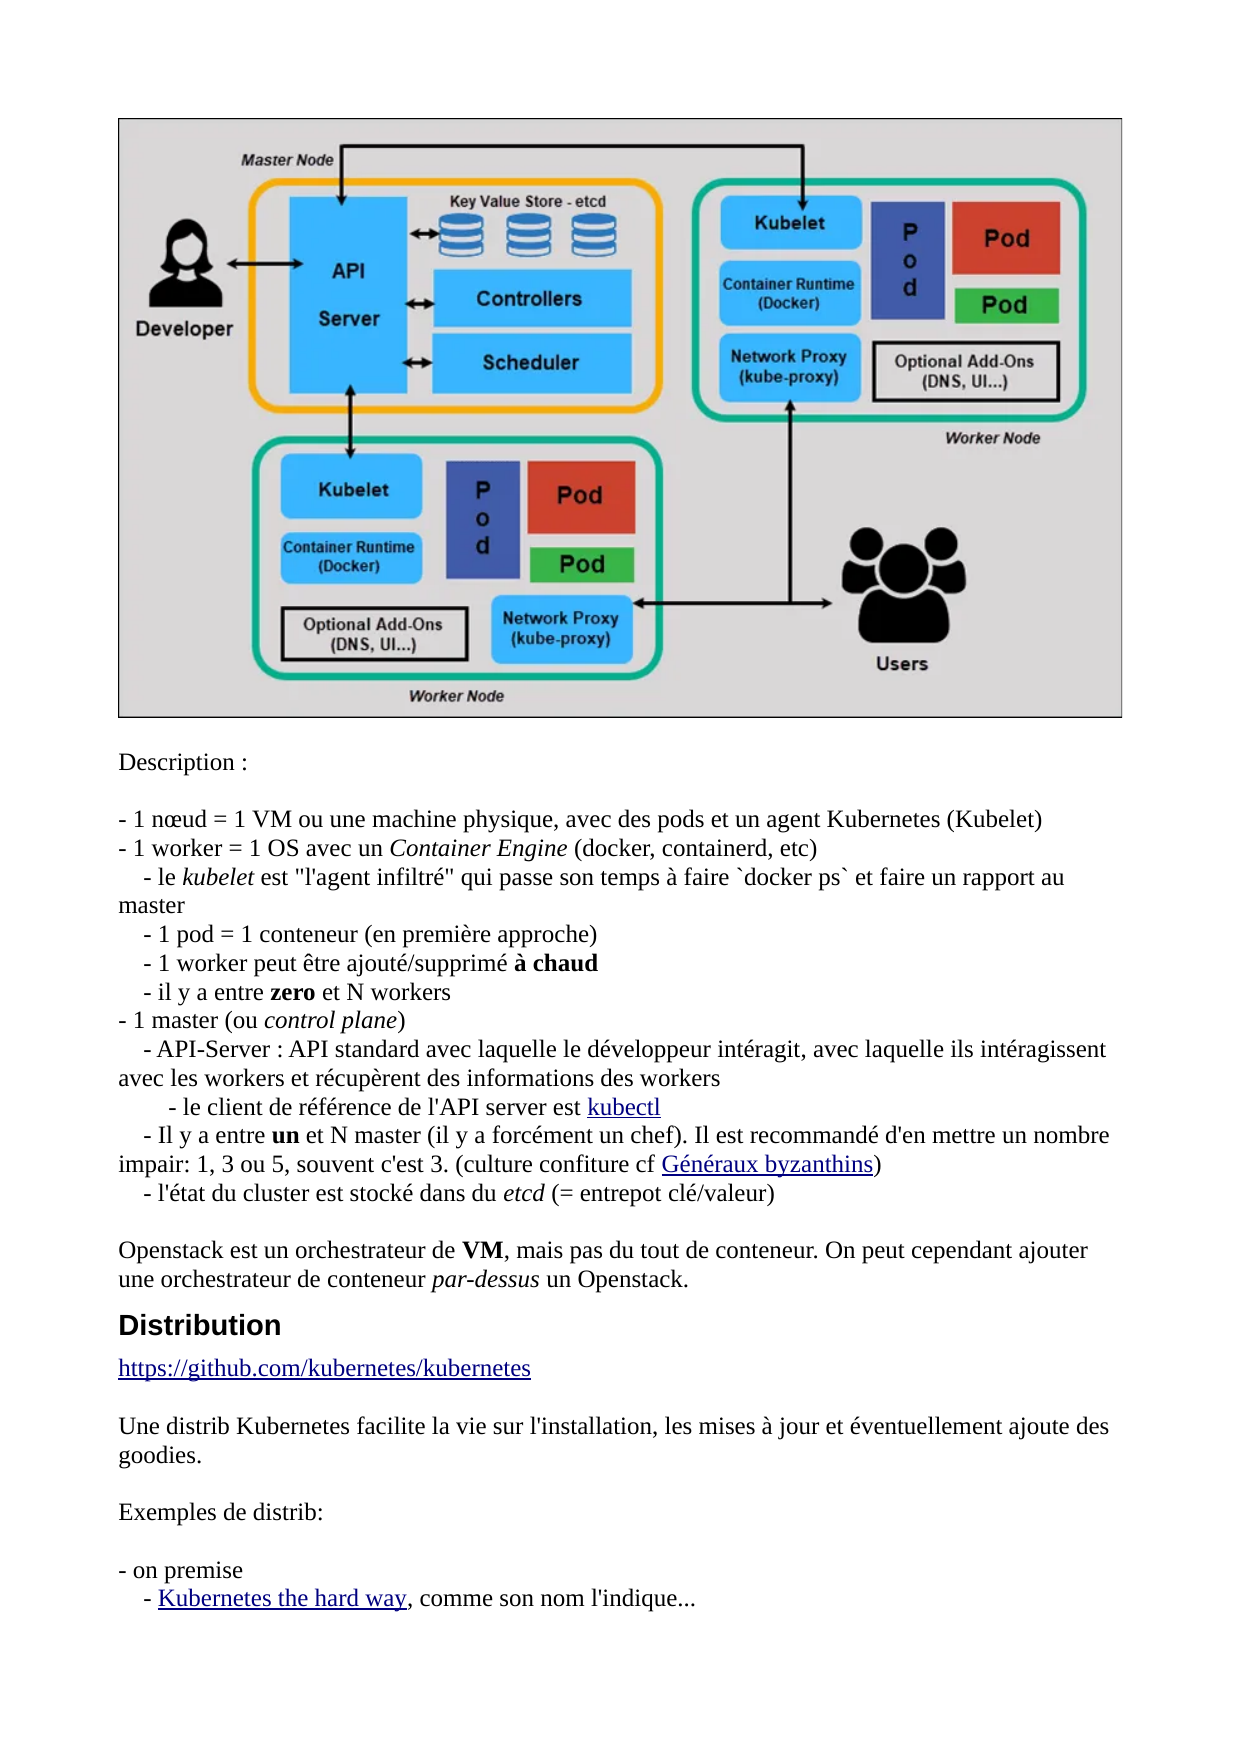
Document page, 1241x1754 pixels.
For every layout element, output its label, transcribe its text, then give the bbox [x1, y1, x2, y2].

text - 1 pod = 1 conteneur (en première approche) [118, 919, 1122, 948]
text - Kubernetes the hard way, comme son nom l'indique... [118, 1583, 1122, 1612]
text Exemples de distrib: [118, 1497, 1122, 1526]
text https://github.com/kubernetes/kubernetes [118, 1353, 1122, 1382]
text - Il y a entre un et N master (il y a forcément un chef). Il est recommandé d'en mettre un nombre impair: 1, 3 ou 5, souvent c'est 3. (culture confiture cf Généraux byzanthins) [118, 1120, 1122, 1178]
text - il y a entre zero et N workers [118, 977, 1122, 1005]
text - le kubelet est "l'agent infiltré" qui passe son temps à faire `docker ps` et faire un rapport au master [118, 862, 1122, 919]
text - 1 nœud = 1 VM ou une machine physique, avec des pods et un agent Kubernetes (Kubelet) [118, 804, 1122, 833]
text - API-Server : API standard avec laquelle le développeur intéragit, avec laquelle ils intéragissent avec les workers et récupèrent des informations des workers [118, 1034, 1122, 1092]
text Description : [118, 747, 1122, 775]
text - 1 master (ou control plane) [118, 1005, 1122, 1034]
text - 1 worker peut être ajouté/supprimé à chaud [118, 948, 1122, 977]
picture [118, 118, 1123, 718]
text - l'état du cluster est stocké dans du etcd (= entrepot clé/valeur) [118, 1178, 1122, 1207]
subtitle Distribution [118, 1307, 1122, 1341]
text Openstack est un orchestrateur de VM, mais pas du tout de conteneur. On peut cependant ajouter une orchestrateur de conteneur par-dessus un Openstack. [118, 1235, 1122, 1293]
text - on premise [118, 1555, 1122, 1583]
text - le client de référence de l'API server est kubectl [118, 1092, 1122, 1120]
text - 1 worker = 1 OS avec un Container Engine (docker, containerd, etc) [118, 833, 1122, 862]
text Une distrib Kubernetes facilite la vie sur l'installation, les mises à jour et éventuellement ajoute des goodies. [118, 1411, 1122, 1468]
